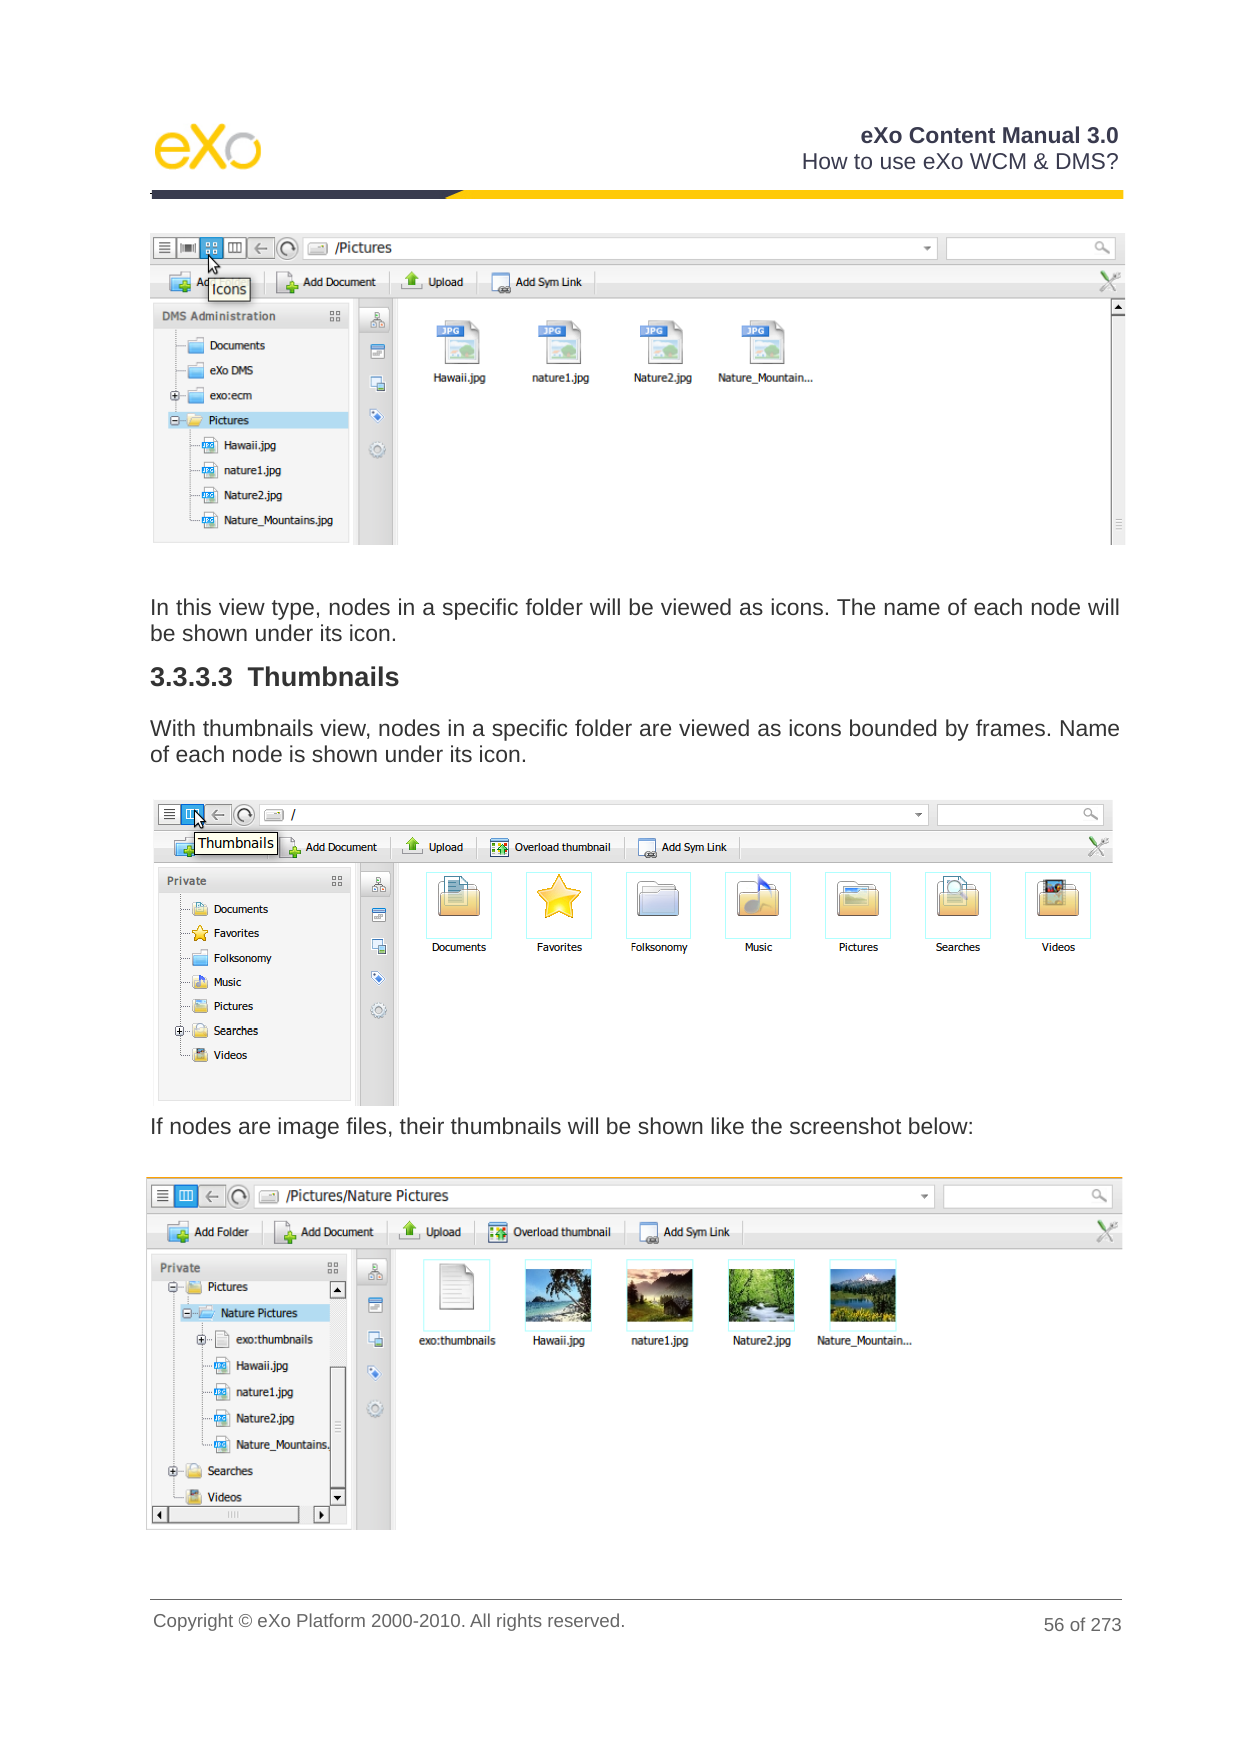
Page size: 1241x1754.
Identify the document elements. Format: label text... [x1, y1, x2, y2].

picture [153, 799, 1113, 1106]
picture [150, 233, 1126, 545]
picture [151, 190, 1124, 199]
picture [155, 123, 262, 170]
text If nodes are image files, their thumbnails will be shown like the screenshot below: [150, 798, 1122, 1139]
text In this view type, nodes in a specific folder will be viewed as icons. The name of each node will be shown under its icon. [150, 594, 1122, 646]
text With thumbnails view, nodes in a specific folder are viewed as icons bounded by frames. Name of each node is shown under its icon. [150, 715, 1122, 768]
picture [146, 1177, 1123, 1530]
subtitle Thumbnails [150, 661, 1122, 693]
